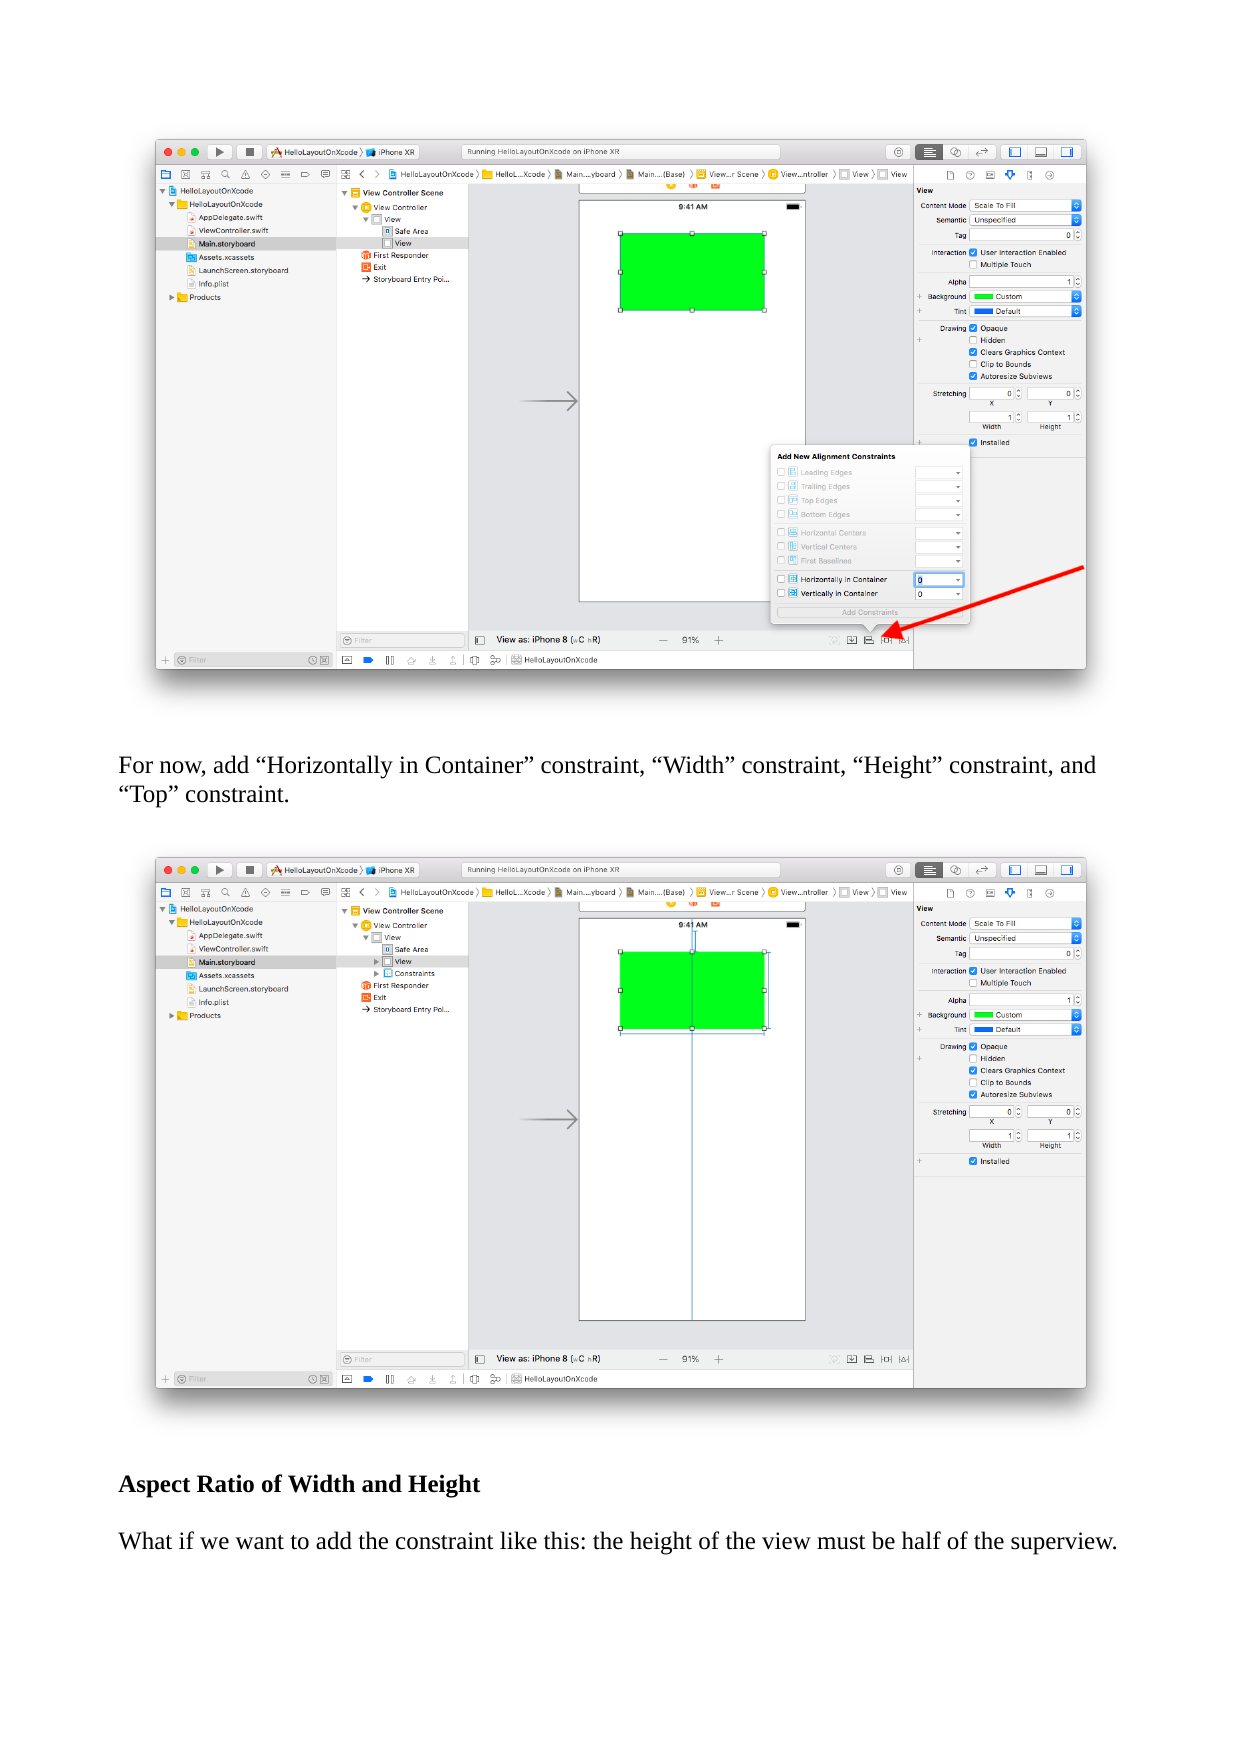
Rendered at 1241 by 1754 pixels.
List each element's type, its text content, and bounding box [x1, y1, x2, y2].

text Aspect Ratio of Width and Height [118, 1469, 1122, 1498]
picture [118, 836, 1123, 1441]
text For now, add “Horizontally in Container” constraint, “Width” constraint, “Height” constraint, and “Top” constraint. [118, 750, 1122, 808]
text What if we want to add the constraint like this: the height of the view must be half of the superview. [118, 1526, 1122, 1555]
picture [118, 118, 1123, 722]
